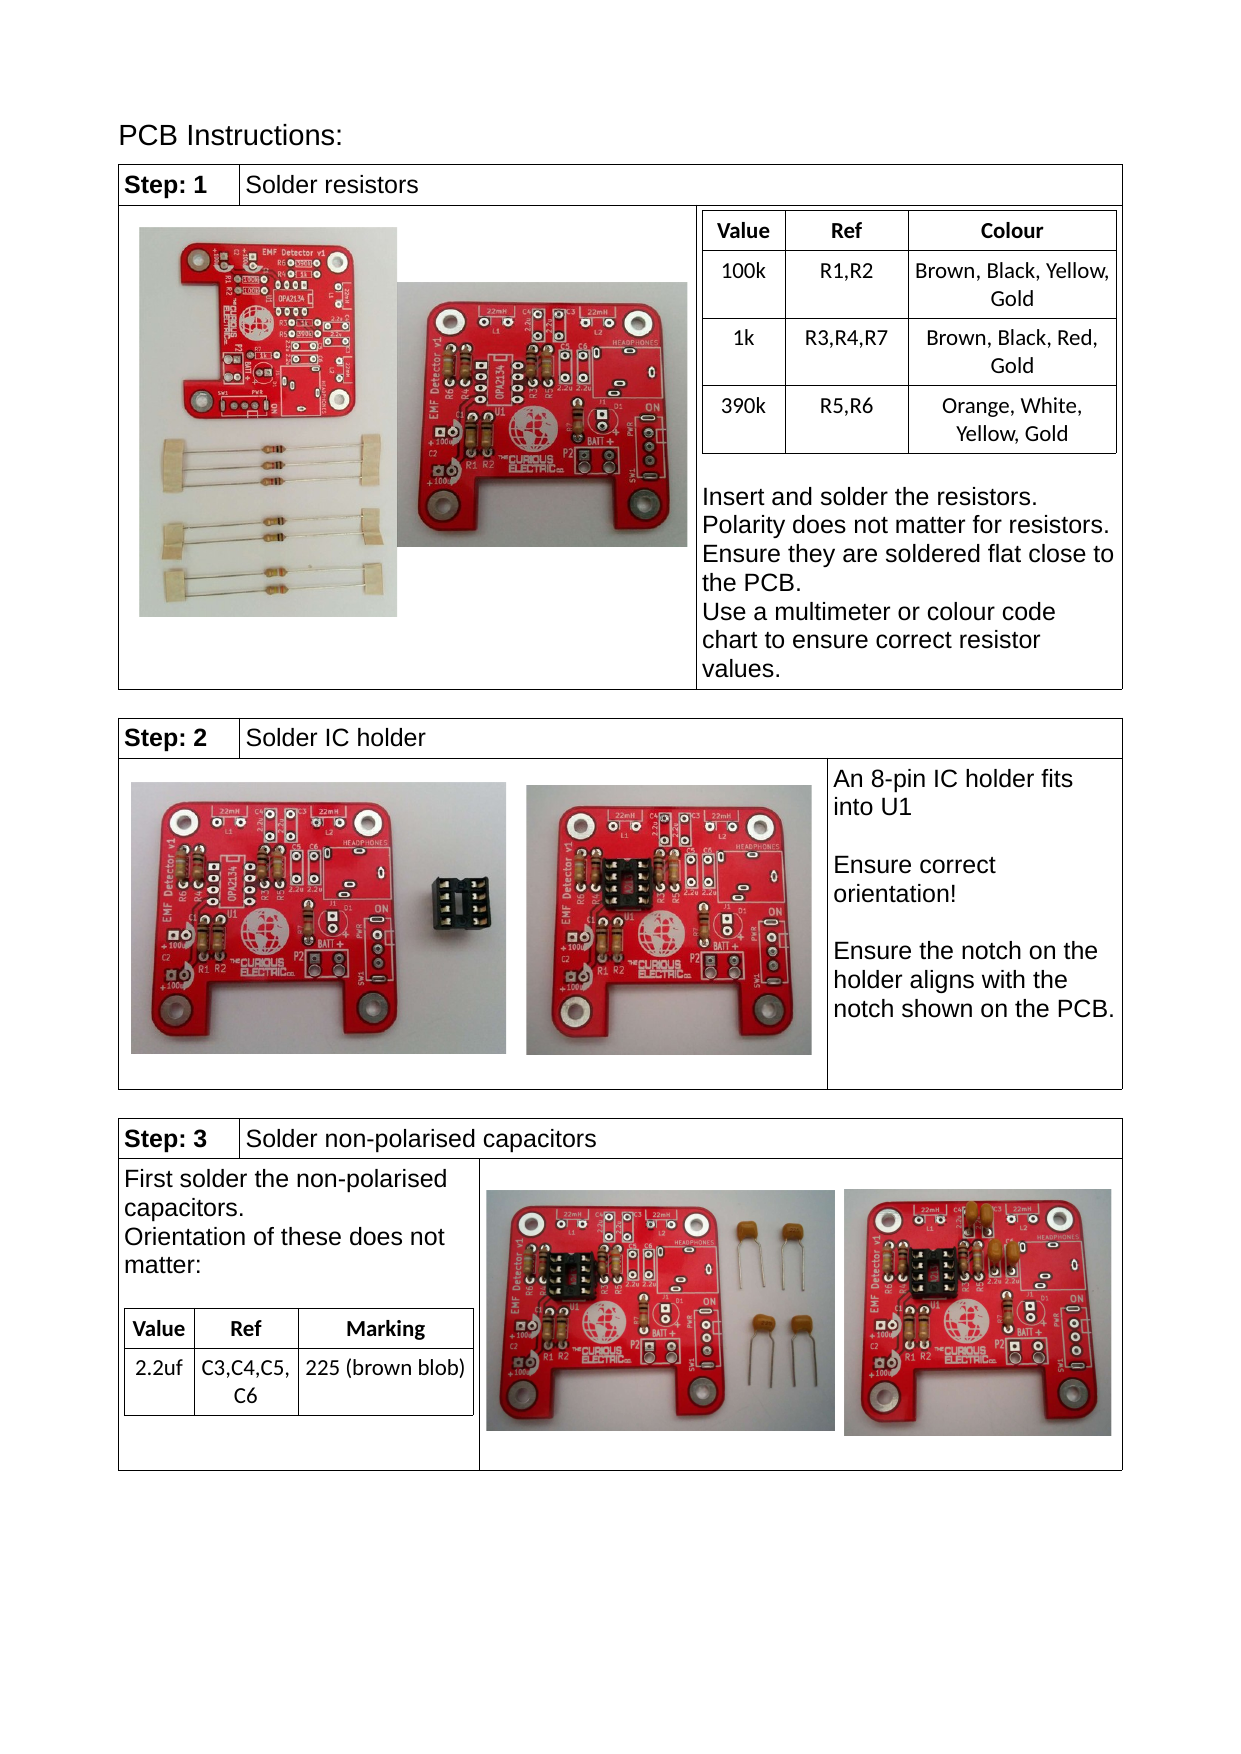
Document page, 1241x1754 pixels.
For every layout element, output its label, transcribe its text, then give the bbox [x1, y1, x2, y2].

table_cell [119, 759, 827, 1054]
table_cell An 8-pin IC holder fits into U1 Ensure correct orientation! Ensure the notch on the holder aligns with the notch shown on the PCB. [828, 759, 1122, 1089]
table_cell 390k [703, 386, 785, 453]
table_cell C3,C4,C5,C6 [195, 1349, 298, 1415]
table_header Value [125, 1309, 194, 1347]
table_cell [119, 1055, 827, 1089]
table_header Solder IC holder [240, 719, 1122, 758]
subtitle PCB Instructions: [118, 118, 1122, 152]
table_header Solder non-polarised capacitors [240, 1119, 1122, 1158]
table_cell R1,R2 [786, 251, 908, 317]
table_header Colour [909, 211, 1116, 250]
table_header Step: 1 [119, 165, 239, 204]
table_cell Orange, White, Yellow, Gold [909, 386, 1116, 453]
table_cell First solder the non-polarised capacitors. Orientation of these does not matter: [119, 1159, 479, 1470]
table_header Step: 2 [119, 719, 239, 758]
table_cell [480, 1159, 1122, 1470]
picture [486, 1190, 835, 1431]
table_cell [119, 206, 696, 227]
table_cell 1k [703, 319, 785, 385]
picture [526, 785, 812, 1055]
picture [131, 782, 507, 1054]
table_header Solder resistors [240, 165, 1122, 204]
table_cell Brown, Black, Yellow, Gold [909, 251, 1116, 317]
table_cell Brown, Black, Red, Gold [909, 319, 1116, 385]
table_cell Insert and solder the resistors. Polarity does not matter for resistors. Ensure they are soldered flat close to the PCB. Use a multimeter or colour code chart to ensure correct resistor values. [697, 206, 1122, 688]
table_header Step: 3 [119, 1119, 239, 1158]
table_cell R5,R6 [786, 386, 908, 453]
table_cell R3,R4,R7 [786, 319, 908, 385]
picture [139, 227, 688, 617]
table_cell [119, 228, 696, 688]
table_cell 100k [703, 251, 785, 317]
table_header Marking [299, 1309, 473, 1347]
picture [844, 1189, 1112, 1436]
table_cell 225 (brown blob) [299, 1349, 473, 1415]
table_header Value [703, 211, 785, 250]
table_header Ref [195, 1309, 298, 1347]
table_header Ref [786, 211, 908, 250]
table_cell 2.2uf [125, 1349, 194, 1415]
